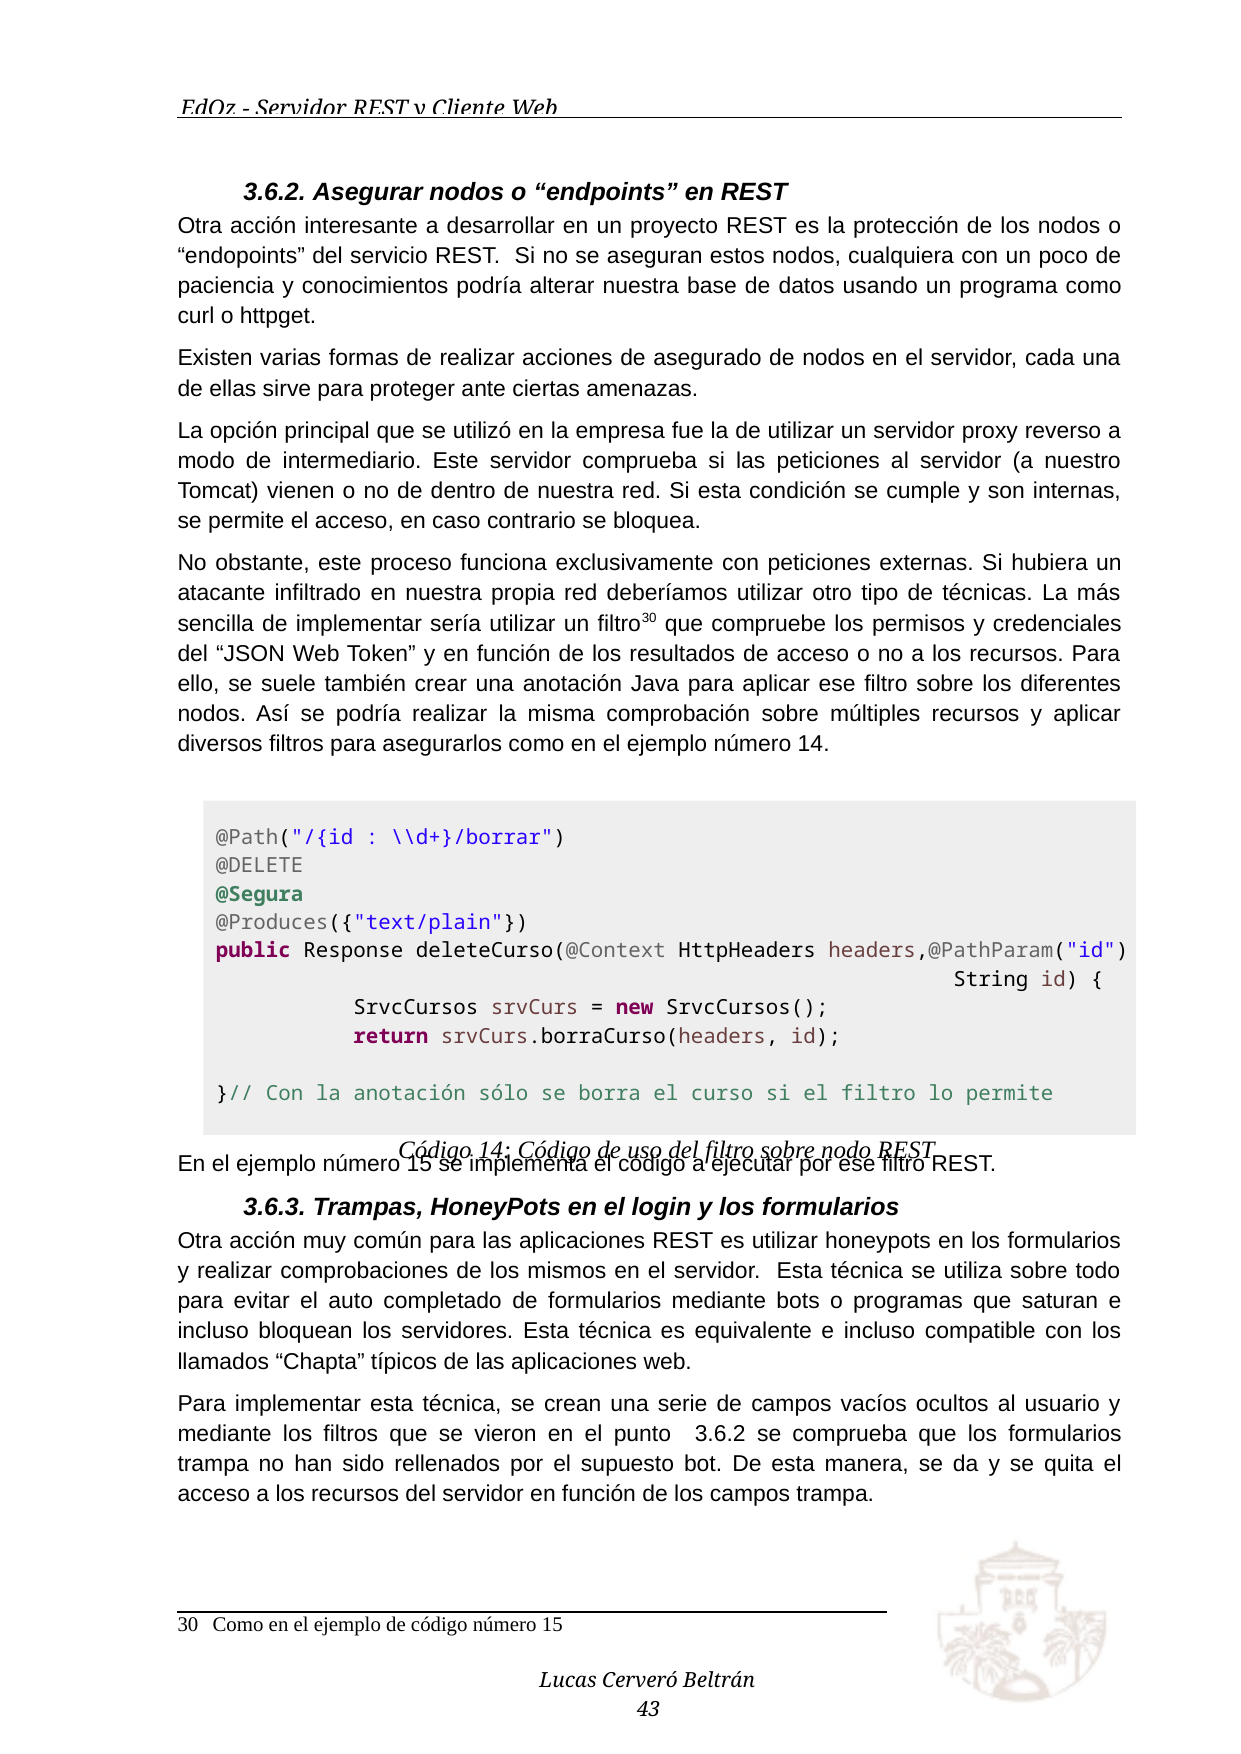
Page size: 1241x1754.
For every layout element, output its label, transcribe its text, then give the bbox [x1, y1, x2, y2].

list Asegurar nodos o “endpoints” en REST [177, 177, 1122, 206]
text Otra acción interesante a desarrollar en un proyecto REST es la protección de los nodos o “endopoints” del servicio REST. Si no se aseguran estos nodos, cualquiera con un poco de paciencia y conocimientos podría alterar nuestra base de datos usando un programa como curl o httpget. [177, 212, 1122, 329]
list Trampas, HoneyPots en el login y los formularios [177, 1192, 1122, 1221]
text Existen varias formas de realizar acciones de asegurado de nodos en el servidor, cada una de ellas sirve para proteger ante ciertas amenazas. [177, 344, 1122, 401]
text Para implementar esta técnica, se crean una serie de campos vacíos ocultos al usuario y mediante los filtros que se vieron en el punto 3.6.2 se comprueba que los formularios trampa no han sido rellenados por el supuesto bot. De esta manera, se da y se quita el acceso a los recursos del servidor en función de los campos trampa. [177, 1390, 1122, 1507]
text Como en el ejemplo de código número 15 [177, 1612, 1122, 1636]
text En el ejemplo número 15 se implementa el código a ejecutar por ese filtro REST. [177, 1150, 1122, 1177]
text Otra acción muy común para las aplicaciones REST es utilizar honeypots en los formularios y realizar comprobaciones de los mismos en el servidor. Esta técnica se utiliza sobre todo para evitar el auto completado de formularios mediante bots o programas que saturan e incluso bloquean los servidores. Esta técnica es equivalente e incluso compatible con los llamados “Chapta” típicos de las aplicaciones web. [177, 1227, 1122, 1374]
text No obstante, este proceso funciona exclusivamente con peticiones externas. Si hubiera un atacante infiltrado en nuestra propia red deberíamos utilizar otro tipo de técnicas. La más sencilla de implementar sería utilizar un filtro que compruebe los permisos y credenciales del “JSON Web Token” y en función de los resultados de acceso o no a los recursos. Para ello, se suele también crear una anotación Java para aplicar ese filtro sobre los diferentes nodos. Así se podría realizar la misma comprobación sobre múltiples recursos y aplicar diversos filtros para asegurarlos como en el ejemplo número 14. [177, 549, 1122, 757]
text La opción principal que se utilizó en la empresa fue la de utilizar un servidor proxy reverso a modo de intermediario. Este servidor comprueba si las peticiones al servidor (a nuestro Tomcat) vienen o no de dentro de nuestra red. Si esta condición se cumple y son internas, se permite el acceso, en caso contrario se bloquea. [177, 417, 1122, 533]
text Código 14: Código de uso del filtro sobre nodo REST [198, 804, 1136, 1164]
